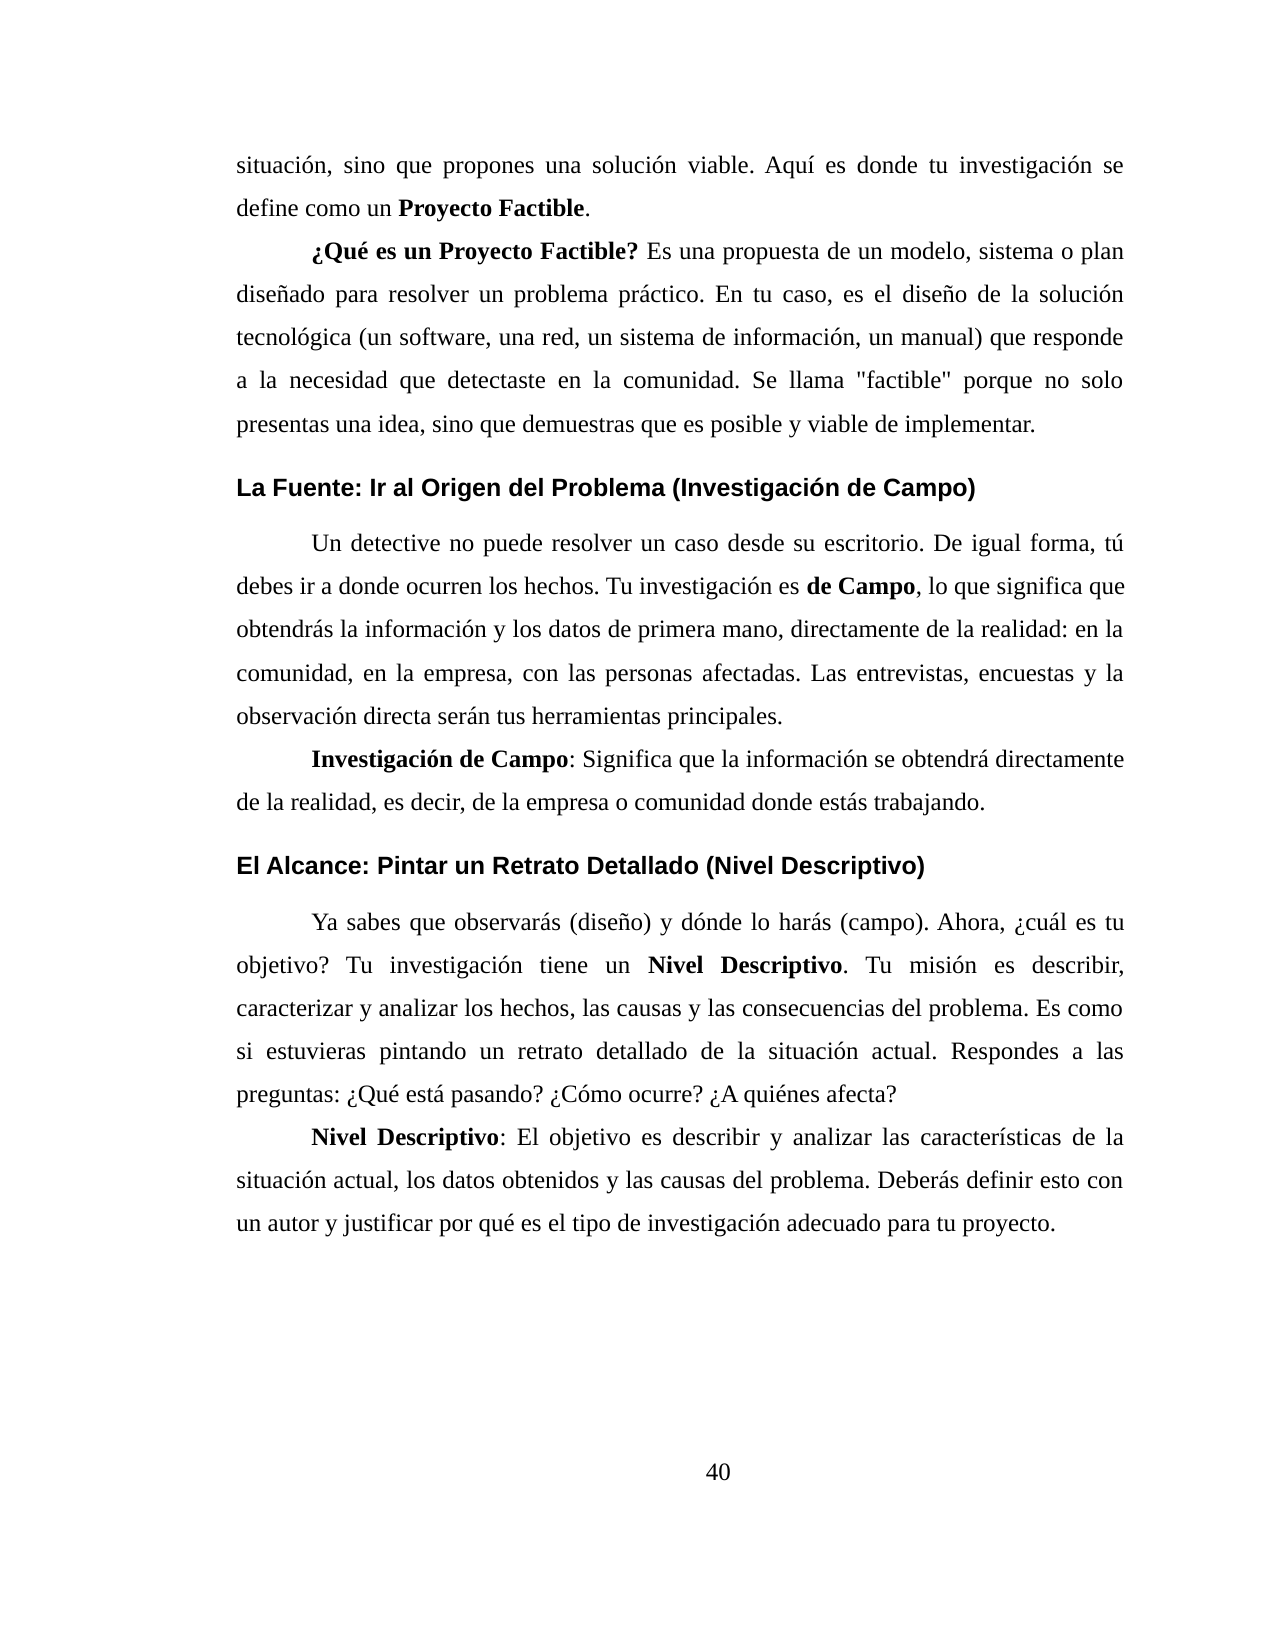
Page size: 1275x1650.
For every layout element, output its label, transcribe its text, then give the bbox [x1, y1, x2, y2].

text Investigación de Campo: Significa que la información se obtendrá directamente de la realidad, es decir, de la empresa o comunidad donde estás trabajando. [236, 744, 1125, 816]
text situación, sino que propones una solución viable. Aquí es donde tu investigación se define como un Proyecto Factible. [236, 150, 1125, 222]
subtitle El Alcance: Pintar un Retrato Detallado (Nivel Descriptivo) [236, 851, 1125, 880]
text ¿Qué es un Proyecto Factible? Es una propuesta de un modelo, sistema o plan diseñado para resolver un problema práctico. En tu caso, es el diseño de la solución tecnológica (un software, una red, un sistema de información, un manual) que responde a la necesidad que detectaste en la comunidad. Se llama "factible" porque no solo presentas una idea, sino que demuestras que es posible y viable de implementar. [236, 236, 1125, 437]
text Un detective no puede resolver un caso desde su escritorio. De igual forma, tú debes ir a donde ocurren los hechos. Tu investigación es de Campo, lo que significa que obtendrás la información y los datos de primera mano, directamente de la realidad: en la comunidad, en la empresa, con las personas afectadas. Las entrevistas, encuestas y la observación directa serán tus herramientas principales. [236, 528, 1125, 729]
text Ya sabes que observarás (diseño) y dónde lo harás (campo). Ahora, ¿cuál es tu objetivo? Tu investigación tiene un Nivel Descriptivo. Tu misión es describir, caracterizar y analizar los hechos, las causas y las consecuencias del problema. Es como si estuvieras pintando un retrato detallado de la situación actual. Respondes a las preguntas: ¿Qué está pasando? ¿Cómo ocurre? ¿A quiénes afecta? [236, 907, 1125, 1108]
text Nivel Descriptivo: El objetivo es describir y analizar las características de la situación actual, los datos obtenidos y las causas del problema. Deberás definir esto con un autor y justificar por qué es el tipo de investigación adecuado para tu proyecto. [236, 1122, 1125, 1237]
subtitle La Fuente: Ir al Origen del Problema (Investigación de Campo) [236, 473, 1125, 501]
